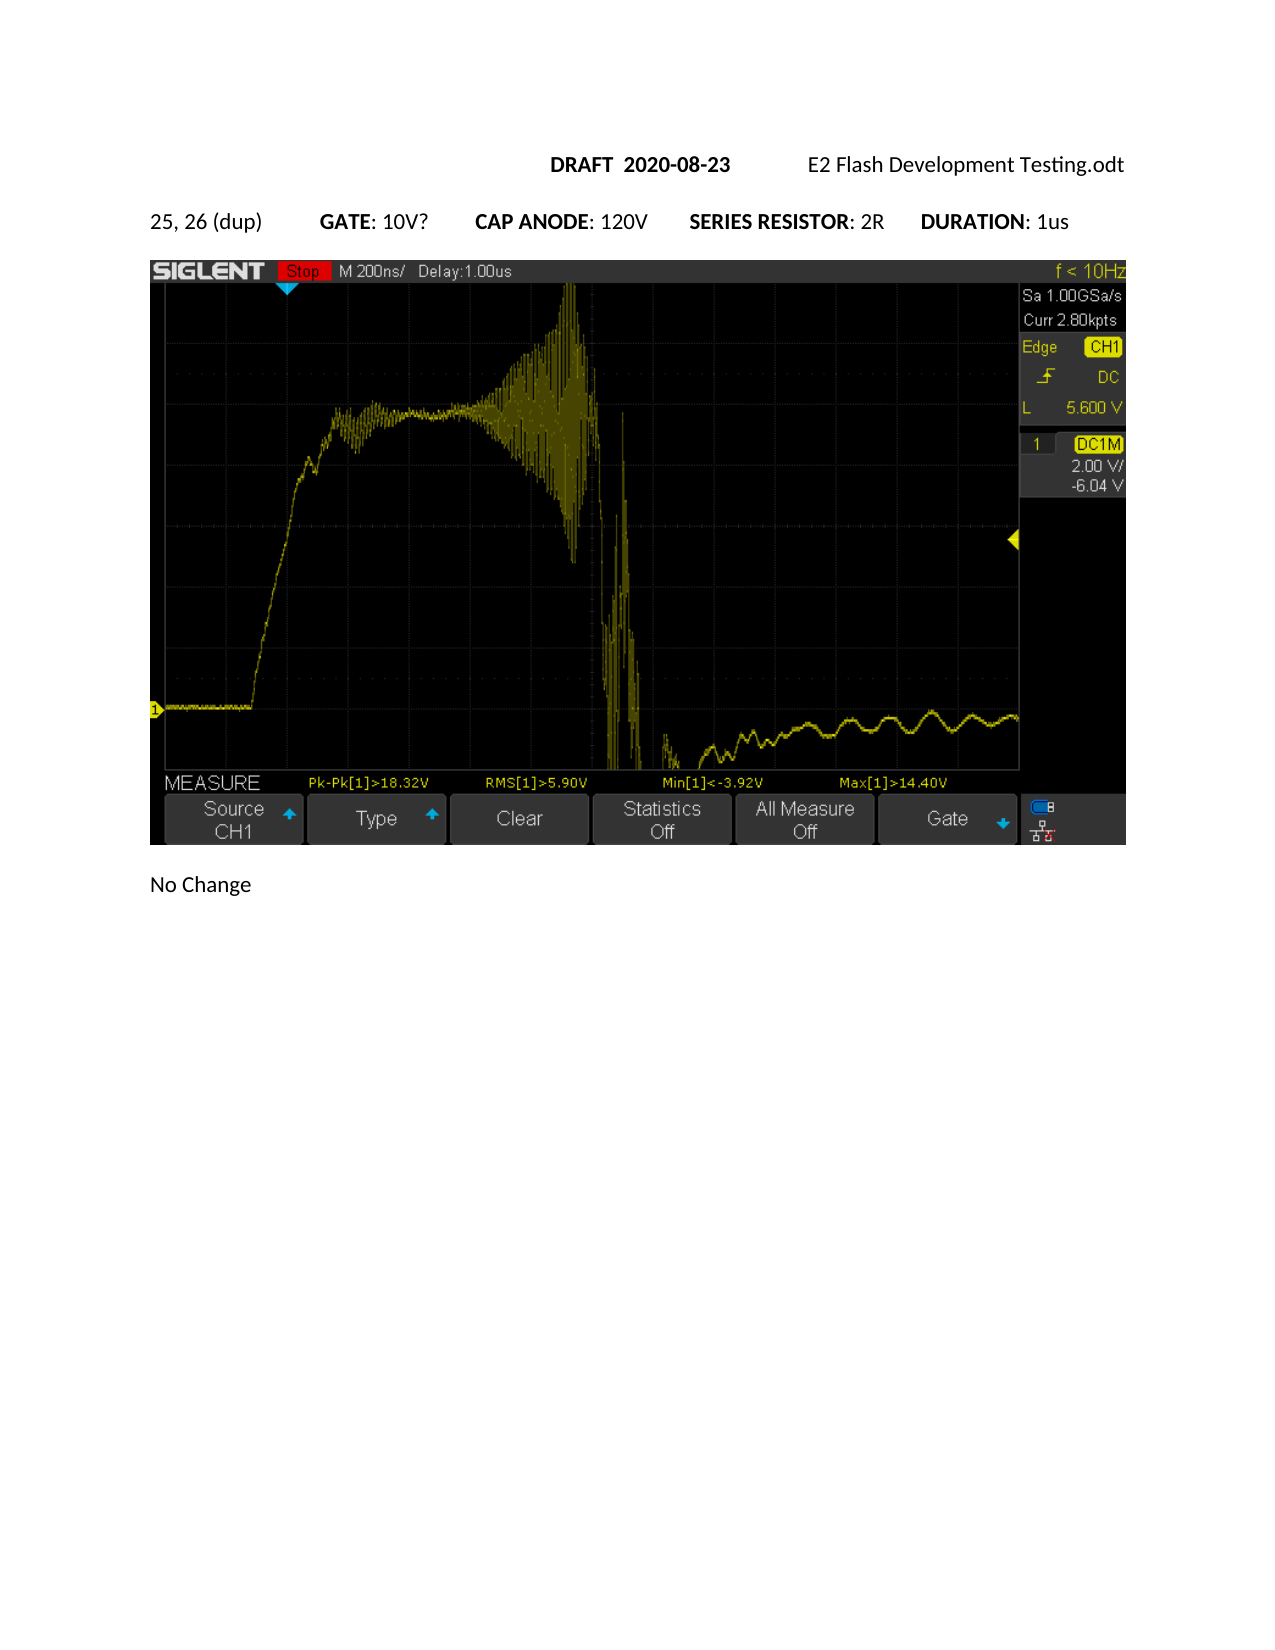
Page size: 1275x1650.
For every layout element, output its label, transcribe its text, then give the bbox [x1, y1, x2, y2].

text No Change [150, 870, 1125, 898]
picture [150, 260, 1126, 845]
text 25, 26 (dup) GATE: 10V? CAP ANODE: 120V SERIES RESISTOR: 2R DURATION: 1us [150, 207, 1125, 236]
